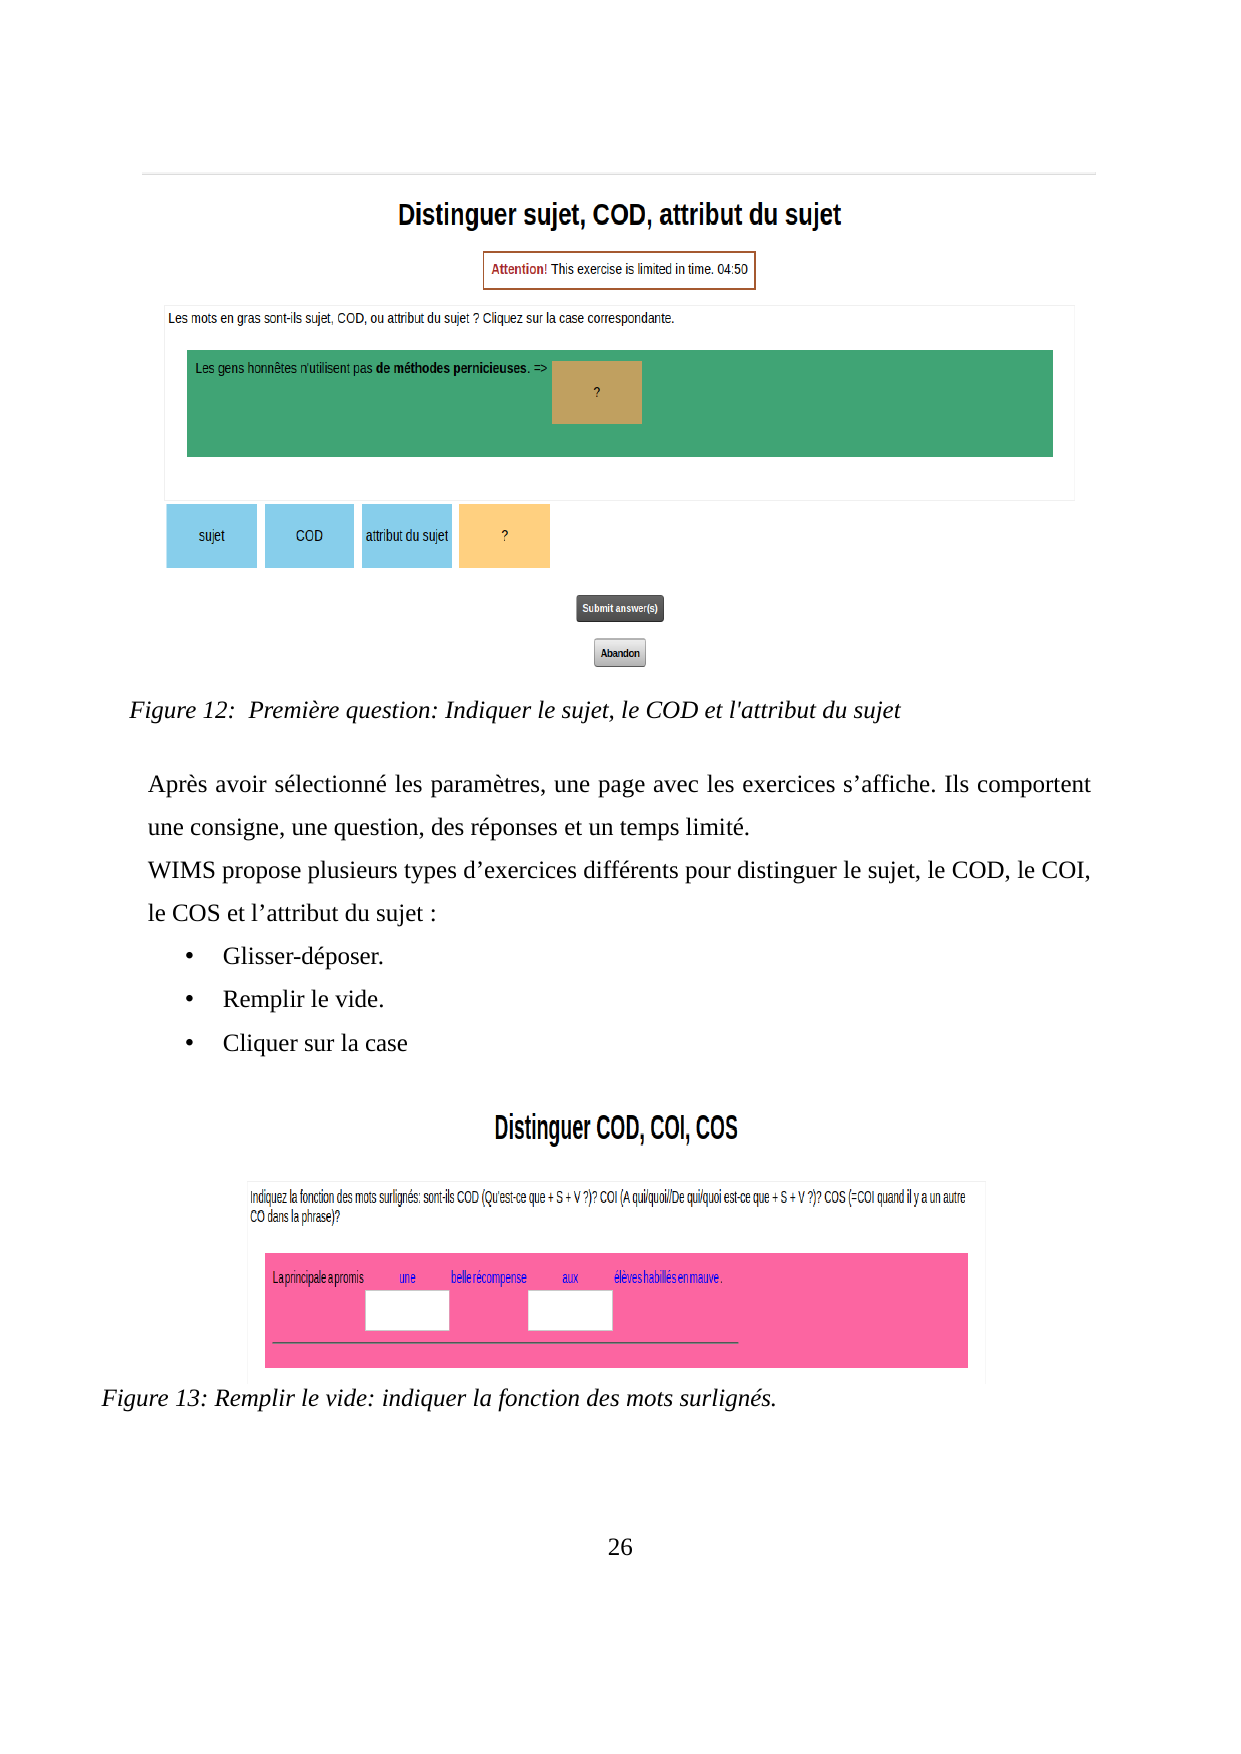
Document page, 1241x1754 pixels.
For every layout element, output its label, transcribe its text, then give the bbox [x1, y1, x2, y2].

list Glisser-déposer. [185, 941, 1092, 970]
list Remplir le vide. [185, 984, 1092, 1013]
picture [142, 172, 1106, 696]
list Cliquer sur la case [185, 1028, 1092, 1056]
text [129, 148, 1145, 168]
text Après avoir sélectionné les paramètres, une page avec les exercices s’affiche. Ils comportent une consigne, une question, des réponses et un temps limité. [129, 724, 1145, 841]
text WIMS propose plusieurs types d’exercices différents pour distinguer le sujet, le COD, le COI, le COS et l’attribut du sujet : [148, 855, 1092, 927]
picture [243, 1107, 990, 1384]
text Figure 13: Remplir le vide: indiquer la fonction des mots surlignés. [101, 1108, 1131, 1412]
text Figure 12: Première question: Indiquer le sujet, le COD et l'attribut du sujet [129, 168, 1145, 724]
